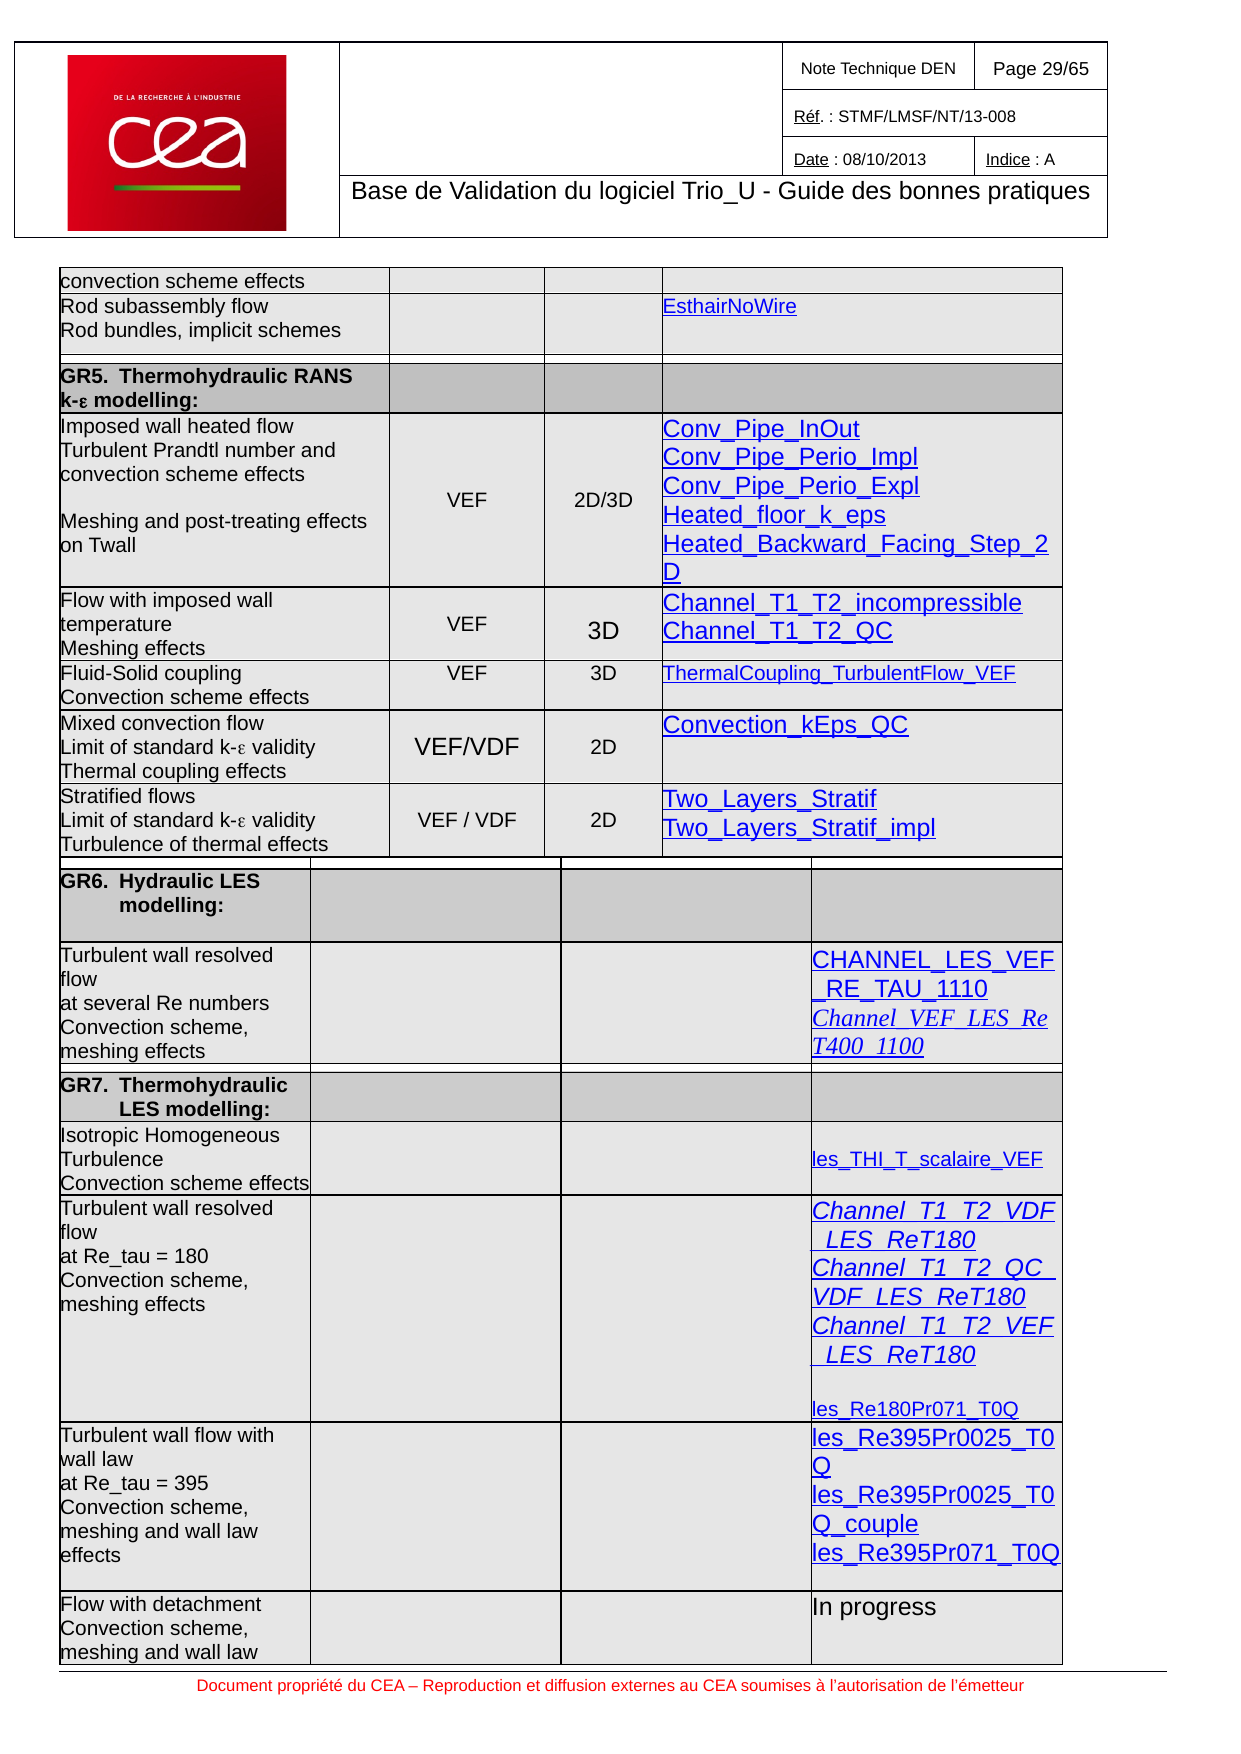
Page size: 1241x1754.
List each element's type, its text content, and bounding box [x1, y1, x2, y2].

table_cell VEF [390, 414, 544, 586]
table_cell Mixed convection flow Limit of standard k- validity Thermal coupling effects [61, 711, 389, 782]
table_cell Hydraulic LES modelling: [61, 870, 310, 941]
table_cell Flow with imposed wall temperature Meshing effects [61, 588, 389, 659]
table_cell convection scheme effects [61, 268, 389, 292]
table_cell [311, 1592, 560, 1664]
table_cell VEF [390, 661, 544, 709]
table_cell [311, 1196, 560, 1421]
table_cell ThermalCoupling_TurbulentFlow_VEF [663, 661, 1062, 709]
table_cell VEF [390, 588, 544, 659]
table_cell Turbulent wall resolved flow at several Re numbers Convection scheme, meshing effects [61, 943, 310, 1063]
table_cell 2D [545, 784, 662, 856]
table_cell [311, 858, 560, 868]
table_cell [812, 1064, 1062, 1071]
table_cell Rod subassembly flow Rod bundles, implicit schemes [61, 294, 389, 353]
table_cell [311, 870, 560, 941]
table_cell Thermohydraulic RANS k- modelling: [61, 364, 389, 412]
table_cell Stratified flows Limit of standard k- validity Turbulence of thermal effects [61, 784, 389, 856]
table_cell [562, 943, 811, 1063]
table_cell Turbulent wall flow with wall law at Re_tau = 395 Convection scheme, meshing and wall law effects [61, 1423, 310, 1590]
table_cell [311, 1423, 560, 1590]
table_cell [311, 1064, 560, 1071]
table_cell Isotropic Homogeneous Turbulence Convection scheme effects [61, 1122, 310, 1194]
table_cell [311, 1122, 560, 1194]
table_cell [663, 268, 1062, 292]
table_cell [663, 355, 1062, 362]
table_cell Turbulent wall resolved flow at Re_tau = 180 Convection scheme, meshing effects [61, 1196, 310, 1421]
table_cell [812, 870, 1062, 941]
table_cell [812, 858, 1062, 868]
table_cell Channel_T1_T2_VDF_LES_ReT180 Channel_T1_T2_QC_VDF_LES_ReT180 Channel_T1_T2_VEF_LES_ReT180 les_Re180Pr071_T0Q [812, 1196, 1062, 1421]
table_cell les_THI_T_scalaire_VEF [812, 1122, 1062, 1194]
table_cell [61, 1064, 310, 1071]
table_cell In progress [812, 1592, 1062, 1664]
table_cell [545, 268, 662, 292]
table_cell [390, 294, 544, 353]
table_cell [390, 355, 544, 362]
table_cell [562, 1423, 811, 1590]
table_cell Convection_kEps_QC [663, 711, 1062, 782]
table_cell [663, 364, 1062, 412]
table_cell 3D [545, 588, 662, 659]
table_cell [545, 364, 662, 412]
table_cell [562, 1196, 811, 1421]
table_cell [545, 355, 662, 362]
table_cell [390, 364, 544, 412]
table_cell [562, 1064, 811, 1071]
table_cell Thermohydraulic LES modelling: [61, 1073, 310, 1121]
table_cell VEF / VDF [390, 784, 544, 856]
table_cell [311, 943, 560, 1063]
table_cell [562, 870, 811, 941]
table_cell [562, 858, 811, 868]
table_cell les_Re395Pr0025_T0Q les_Re395Pr0025_T0Q_couple les_Re395Pr071_T0Q [812, 1423, 1062, 1590]
table_cell Imposed wall heated flow Turbulent Prandtl number and convection scheme effects Meshing and post-treating effects on Twall [61, 414, 389, 586]
picture [67, 55, 287, 231]
table_cell [390, 268, 544, 292]
table_cell Fluid-Solid coupling Convection scheme effects [61, 661, 389, 709]
table_cell [61, 858, 310, 868]
table_cell [562, 1592, 811, 1664]
table_cell Two_Layers_Stratif Two_Layers_Stratif_impl [663, 784, 1062, 856]
table_cell EsthairNoWire [663, 294, 1062, 353]
table_cell [562, 1122, 811, 1194]
table_cell Conv_Pipe_InOut Conv_Pipe_Perio_Impl Conv_Pipe_Perio_Expl Heated_floor_k_eps Heated_Backward_Facing_Step_2D [663, 414, 1062, 586]
table_cell 3D [545, 661, 662, 709]
table_cell VEF/VDF [390, 711, 544, 782]
table_cell Channel_T1_T2_incompressible Channel_T1_T2_QC [663, 588, 1062, 659]
table_cell [812, 1073, 1062, 1121]
table_cell Flow with detachment Convection scheme, meshing and wall law [61, 1592, 310, 1664]
table_cell CHANNEL_LES_VEF_RE_TAU_1110 Channel_VEF_LES_ReT400_1100 [812, 943, 1062, 1063]
table_cell 2D [545, 711, 662, 782]
table_cell [562, 1073, 811, 1121]
table_cell [61, 355, 389, 362]
table_cell 2D/3D [545, 414, 662, 586]
table_cell [545, 294, 662, 353]
table_cell [311, 1073, 560, 1121]
